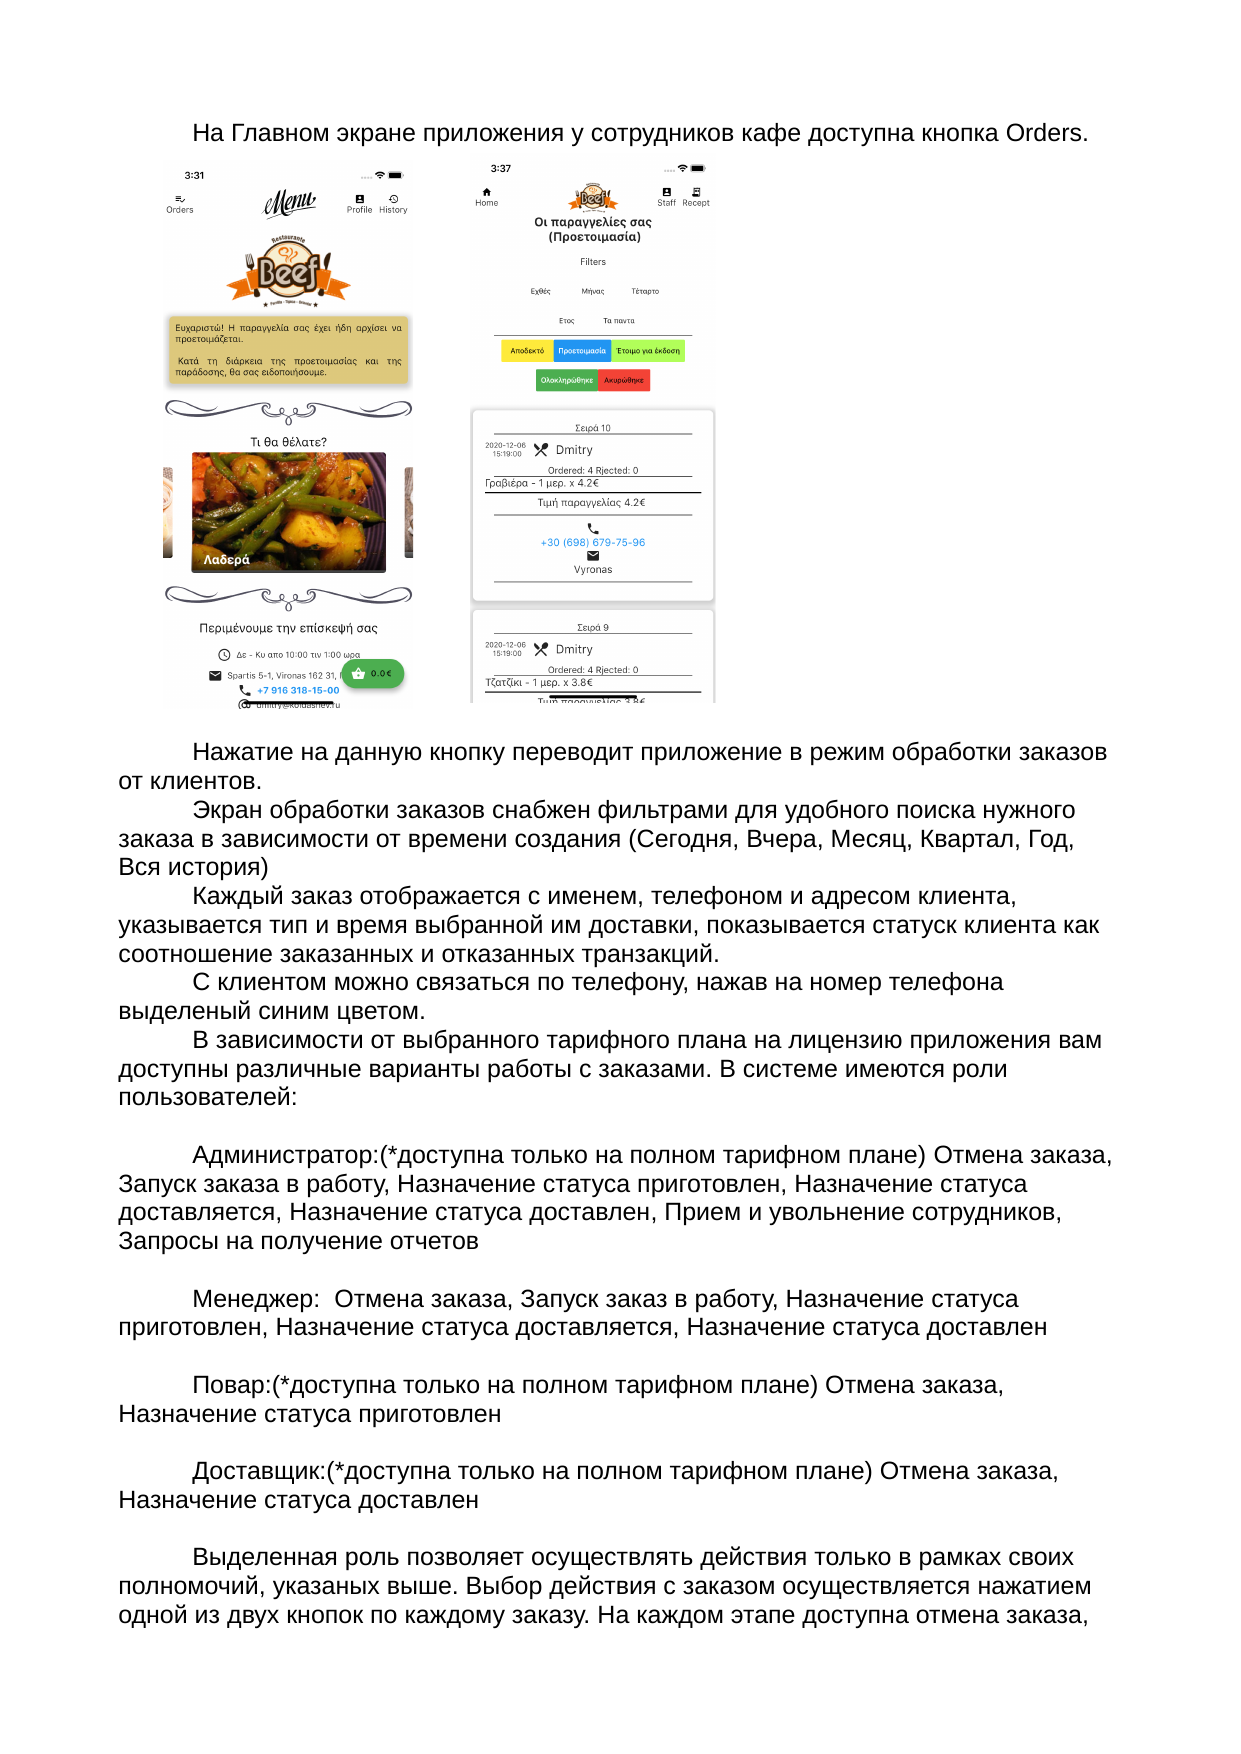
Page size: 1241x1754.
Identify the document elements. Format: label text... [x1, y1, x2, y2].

text На Главном экране приложения у сотрудников кафе доступна кнопка Orders. [118, 118, 1122, 147]
text Администратор:(*доступна только на полном тарифном плане) Отмена заказа, Запуск заказа в работу, Назначение статуса приготовлен, Назначение статуса доставляется, Назначение статуса доставлен, Прием и увольнение сотрудников, Запросы на получение отчетов [118, 1140, 1122, 1255]
text Нажатие на данную кнопку переводит приложение в режим обработки заказов от клиентов. [118, 737, 1122, 795]
text Выделенная роль позволяет осуществлять действия только в рамках своих полномочий, указаных выше. Выбор действия с заказом осуществляется нажатием одной из двух кнопок по каждому заказу. На каждом этапе доступна отмена заказа, [118, 1542, 1122, 1629]
text Экран обработки заказов снабжен фильтрами для удобного поиска нужного заказа в зависимости от времени создания (Сегодня, Вчера, Месяц, Квартал, Год, Вся история) [118, 795, 1122, 881]
picture [163, 160, 414, 709]
text Менеджер: Отмена заказа, Запуск заказ в работу, Назначение статуса приготовлен, Назначение статуса доставляется, Назначение статуса доставлен [118, 1284, 1122, 1341]
text Доставщик:(*доступна только на полном тарифном плане) Отмена заказа, Назначение статуса доставлен [118, 1456, 1122, 1514]
picture [470, 153, 716, 703]
text Каждый заказ отображается с именем, телефоном и адресом клиента, указывается тип и время выбранной им доставки, показывается статуск клиента как соотношение заказанных и отказанных транзакций. [118, 881, 1122, 967]
text В зависимости от выбранного тарифного плана на лицензию приложения вам доступны различные варианты работы с заказами. В системе имеются роли пользователей: [118, 1025, 1122, 1111]
text С клиентом можно связаться по телефону, нажав на номер телефона выделеный синим цветом. [118, 967, 1122, 1025]
text Повар:(*доступна только на полном тарифном плане) Отмена заказа, Назначение статуса приготовлен [118, 1370, 1122, 1427]
